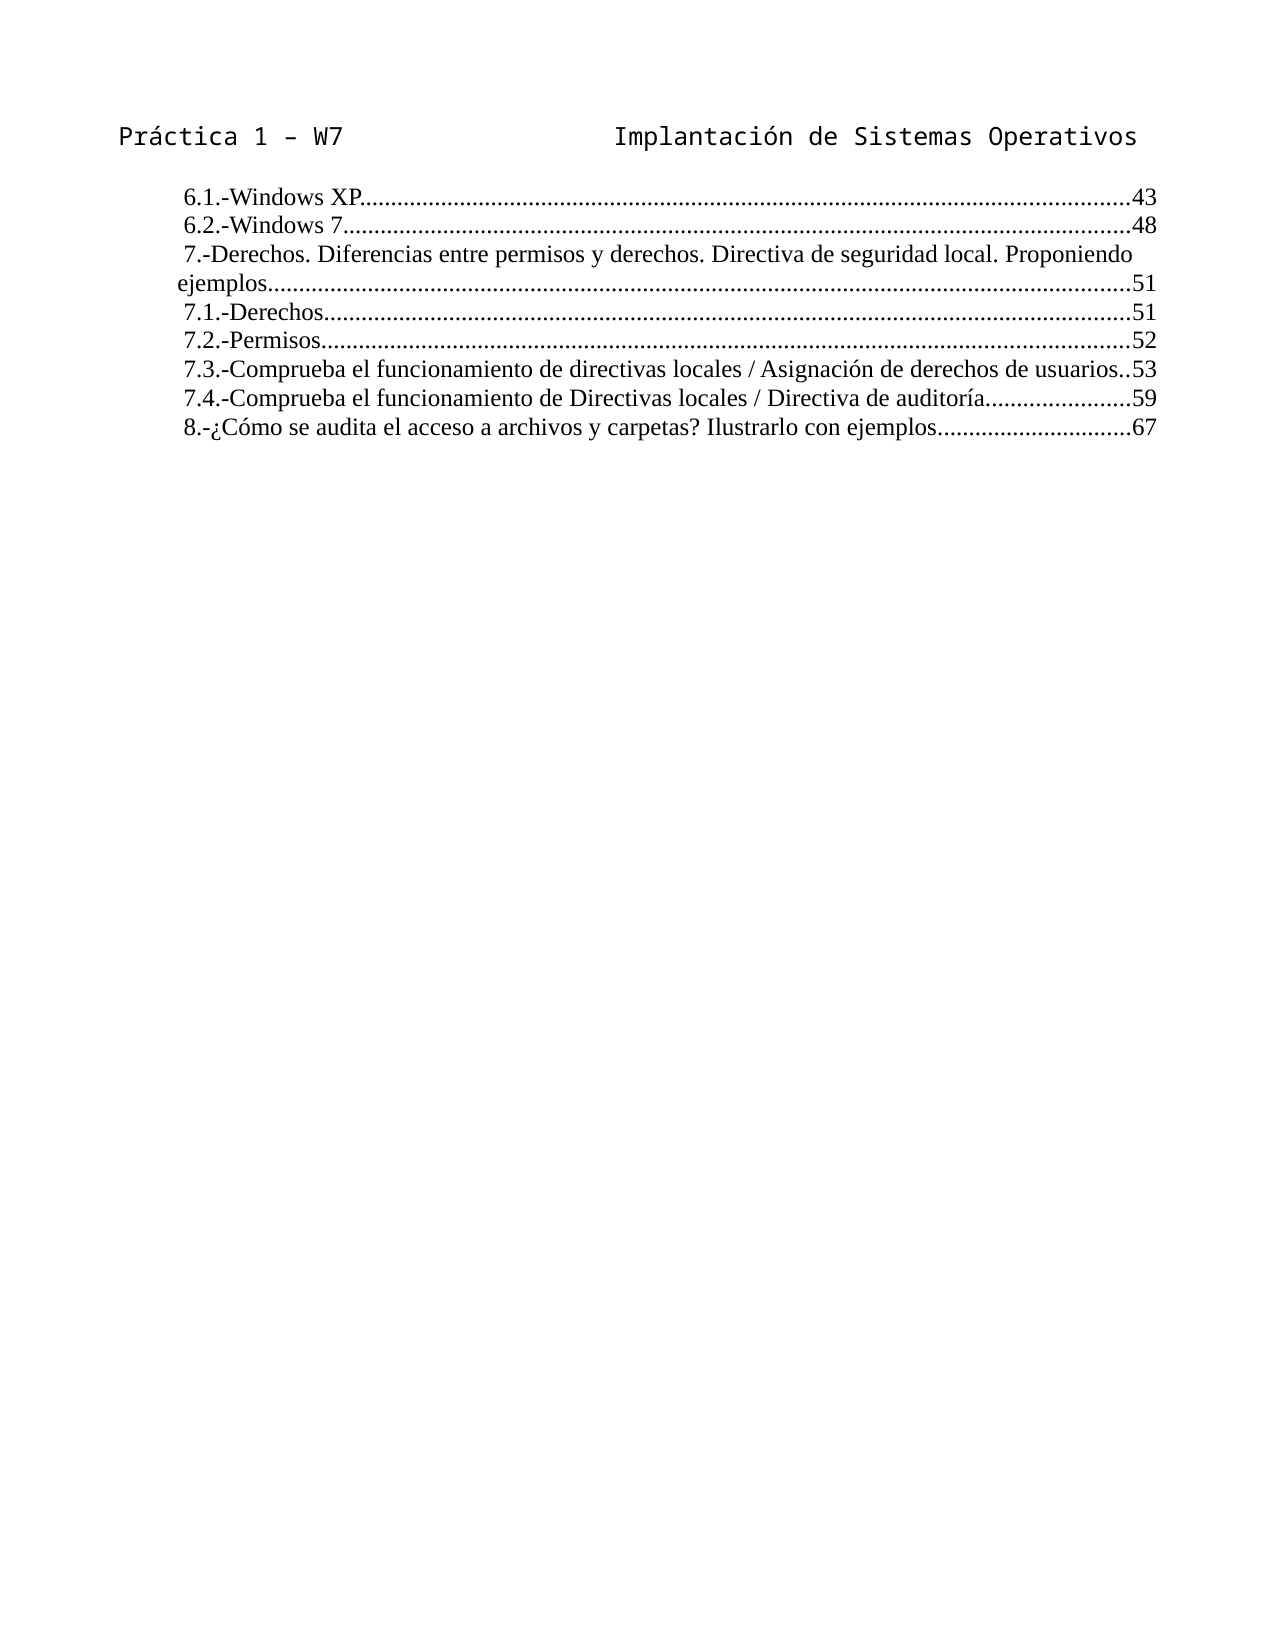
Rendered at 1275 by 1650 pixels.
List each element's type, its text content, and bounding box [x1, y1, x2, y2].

text 7.2.-Permisos 52 [177, 325, 1157, 354]
text 7.4.-Comprueba el funcionamiento de Directivas locales / Directiva de auditoría. 59 [177, 383, 1157, 412]
text 8.-¿Cómo se audita el acceso a archivos y carpetas? Ilustrarlo con ejemplos. 67 [177, 412, 1157, 440]
text 7.-Derechos. Diferencias entre permisos y derechos. Directiva de seguridad local. Proponiendo ejemplos. 51 [177, 239, 1157, 297]
text 6.2.-Windows 7. 48 [177, 210, 1157, 239]
text 7.1.-Derechos 51 [177, 297, 1157, 325]
text 6.1.-Windows XP. 43 [177, 182, 1157, 210]
text 7.3.-Comprueba el funcionamiento de directivas locales / Asignación de derechos de usuarios. 53 [177, 354, 1157, 383]
